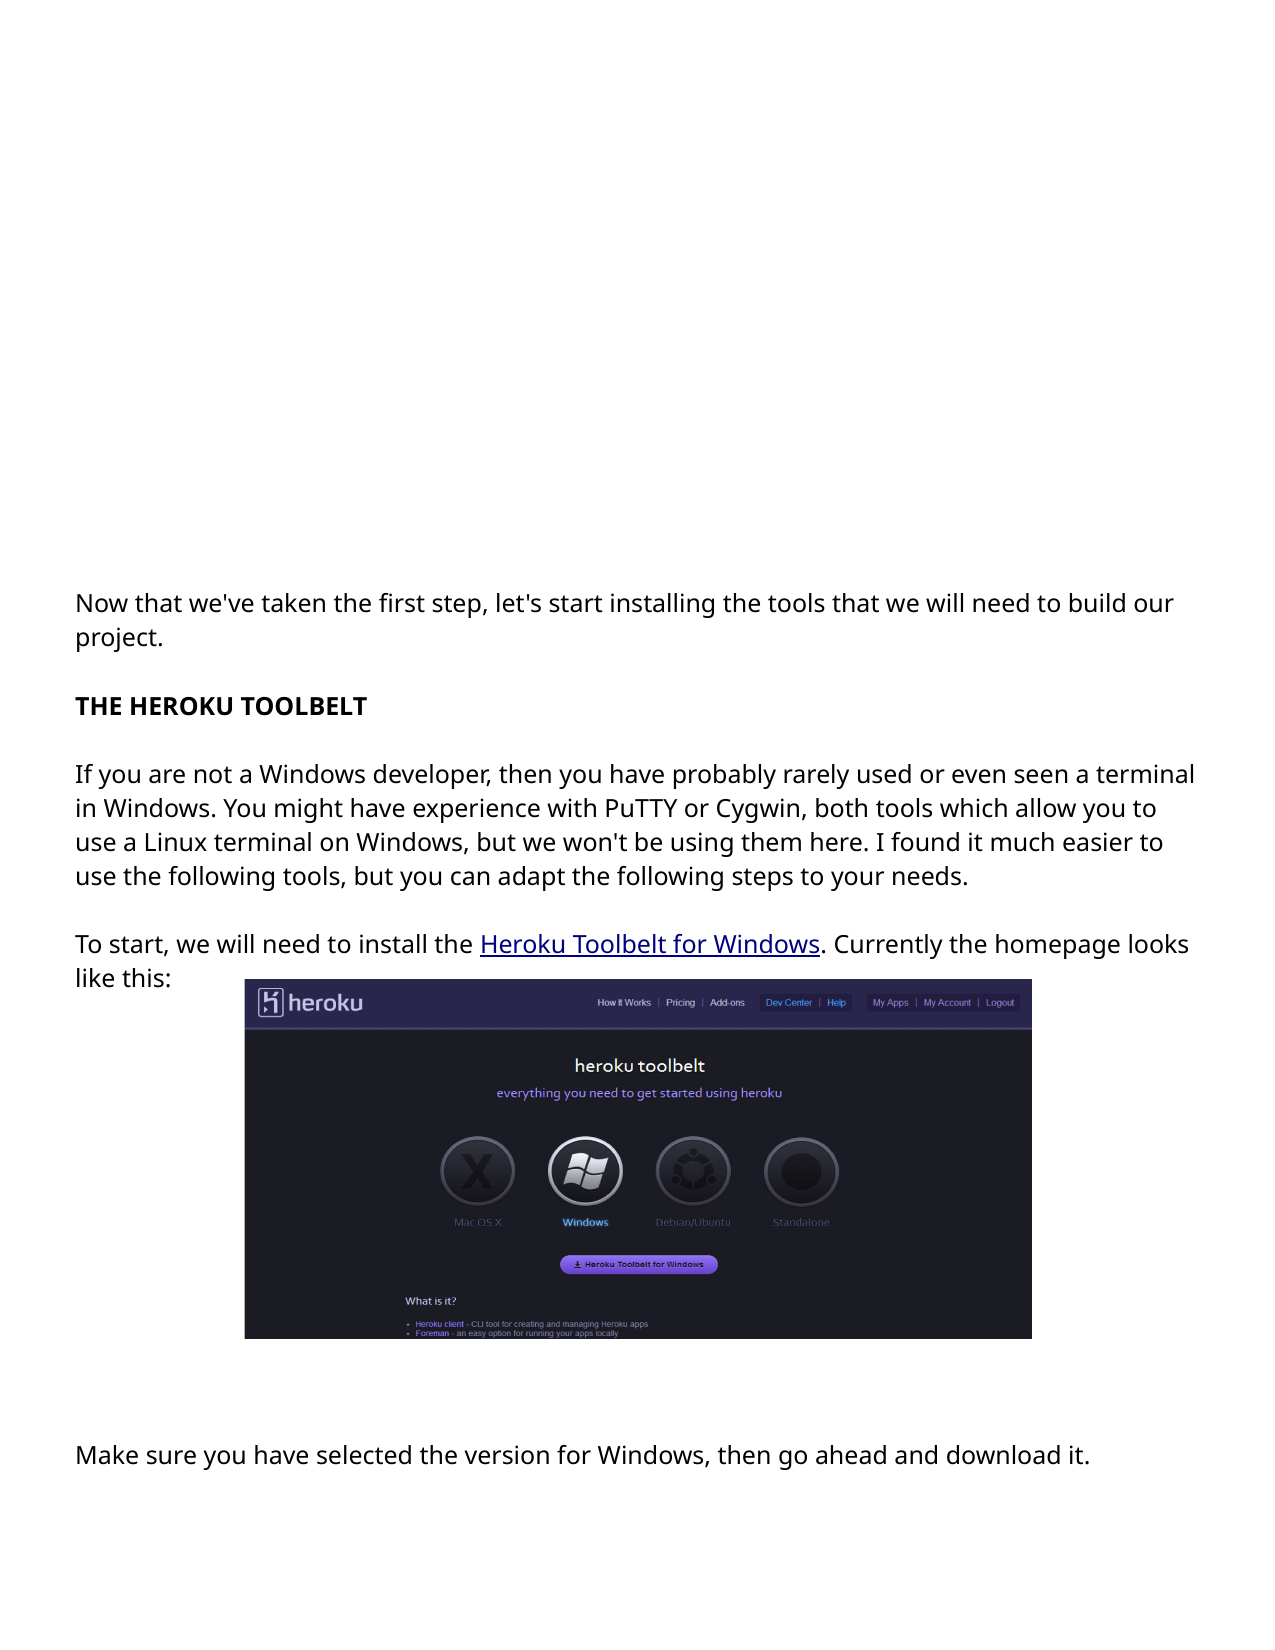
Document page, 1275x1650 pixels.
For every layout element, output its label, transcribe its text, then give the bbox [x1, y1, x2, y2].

text If you are not a Windows developer, then you have probably rarely used or even seen a terminal in Windows. You might have experience with PuTTY or Cygwin, both tools which allow you to use a Linux terminal on Windows, but we won't be using them here. I found it much easier to use the following tools, but you can adapt the following steps to your needs. [75, 756, 1200, 892]
picture [244, 979, 1032, 1339]
text THE HEROKU TOOLBELT [75, 688, 1200, 722]
text Now that we've taken the first step, let's start installing the tools that we will need to build our project. [75, 586, 1200, 654]
text To start, we will need to install the Heroku Toolbelt for Windows. Currently the homepage looks like this: [75, 927, 1200, 995]
text Make sure you have selected the version for Windows, then go ahead and download it. [75, 1437, 1200, 1472]
